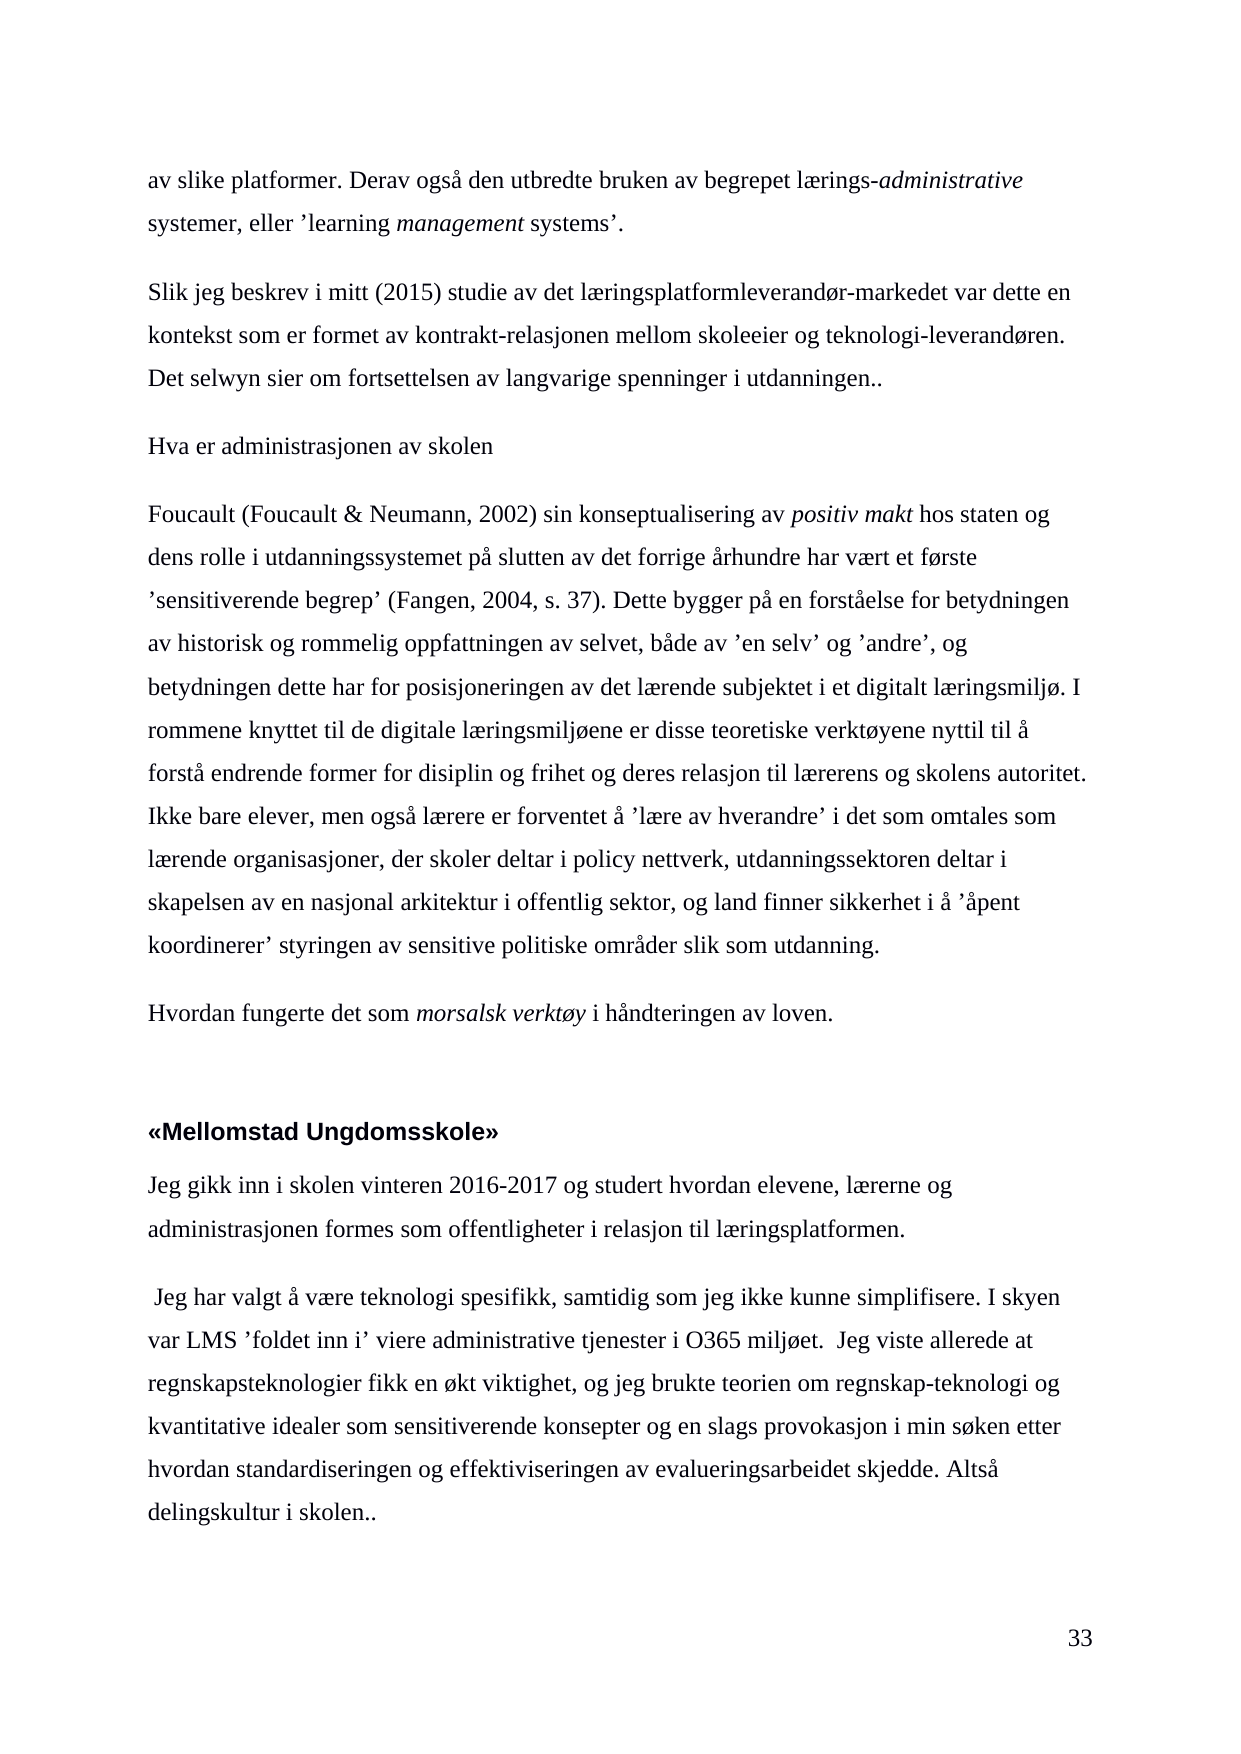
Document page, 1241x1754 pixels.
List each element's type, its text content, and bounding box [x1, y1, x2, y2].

text Jeg har valgt å være teknologi spesifikk, samtidig som jeg ikke kunne simplifisere. I skyen var LMS ’foldet inn i’ viere administrative tjenester i O365 miljøet. Jeg viste allerede at regnskapsteknologier fikk en økt viktighet, og jeg brukte teorien om regnskap-teknologi og kvantitative idealer som sensitiverende konsepter og en slags provokasjon i min søken etter hvordan standardiseringen og effektiviseringen av evalueringsarbeidet skjedde. Altså delingskultur i skolen.. [148, 1282, 1092, 1526]
text Slik jeg beskrev i mitt (2015) studie av det læringsplatformleverandør-markedet var dette en kontekst som er formet av kontrakt-relasjonen mellom skoleeier og teknologi-leverandøren. Det selwyn sier om fortsettelsen av langvarige spenninger i utdanningen.. [148, 277, 1092, 392]
text Jeg gikk inn i skolen vinteren 2016-2017 og studert hvordan elevene, lærerne og administrasjonen formes som offentligheter i relasjon til læringsplatformen. [148, 1171, 1092, 1242]
text av slike platformer. Derav også den utbredte bruken av begrepet lærings-administrative systemer, eller ’learning management systems’. [148, 165, 1092, 237]
text Hvordan fungerte det som morsalsk verktøy i håndteringen av loven. [148, 998, 1092, 1027]
text «Mellomstad Ungdomsskole» [148, 1117, 1092, 1145]
text Foucault (Foucault & Neumann, 2002) sin konseptualisering av positiv makt hos staten og dens rolle i utdanningssystemet på slutten av det forrige århundre har vært et første ’sensitiverende begrep’ (Fangen, 2004, s. 37). Dette bygger på en forståelse for betydningen av historisk og rommelig oppfattningen av selvet, både av ’en selv’ og ’andre’, og betydningen dette har for posisjoneringen av det lærende subjektet i et digitalt læringsmiljø. I rommene knyttet til de digitale læringsmiljøene er disse teoretiske verktøyene nyttil til å forstå endrende former for disiplin og frihet og deres relasjon til lærerens og skolens autoritet. Ikke bare elever, men også lærere er forventet å ’lære av hverandre’ i det som omtales som lærende organisasjoner, der skoler deltar i policy nettverk, utdanningssektoren deltar i skapelsen av en nasjonal arkitektur i offentlig sektor, og land finner sikkerhet i å ’åpent koordinerer’ styringen av sensitive politiske områder slik som utdanning. [148, 499, 1092, 959]
text Hva er administrasjonen av skolen [148, 431, 1092, 460]
